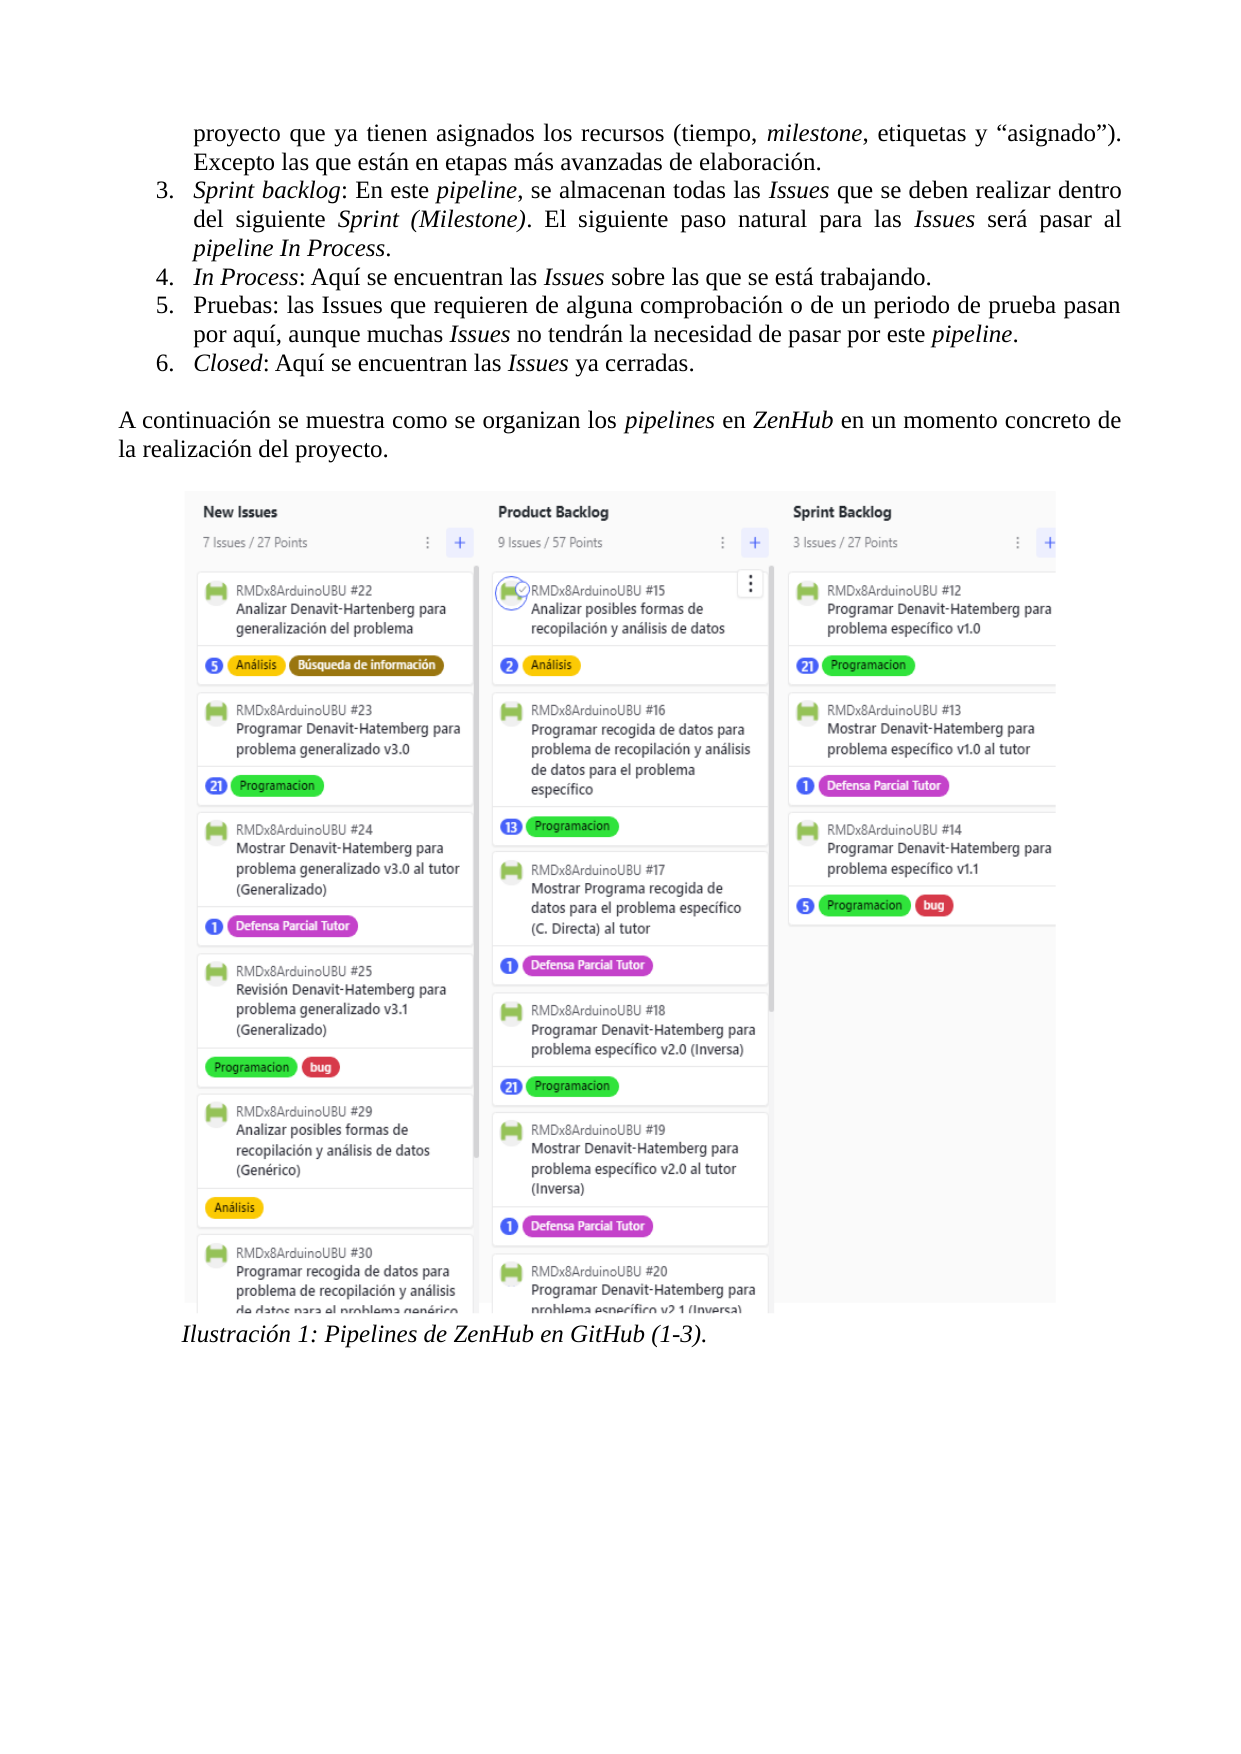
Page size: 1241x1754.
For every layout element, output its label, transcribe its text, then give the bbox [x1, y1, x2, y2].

list In Process: Aquí se encuentran las Issues sobre las que se está trabajando. [156, 262, 1122, 291]
list Closed: Aquí se encuentran las Issues ya cerradas. [156, 348, 1122, 377]
text Ilustración 1: Pipelines de ZenHub en GitHub (1-3). [181, 504, 1059, 1348]
list Sprint backlog: En este pipeline, se almacenan todas las Issues que se deben realizar dentro del siguiente Sprint (Milestone). El siguiente paso natural para las Issues será pasar al pipeline In Process. [156, 176, 1122, 262]
text A continuación se muestra como se organizan los pipelines en ZenHub en un momento concreto de la realización del proyecto. [118, 406, 1122, 463]
list Pruebas: las Issues que requieren de alguna comprobación o de un periodo de prueba pasan por aquí, aunque muchas Issues no tendrán la necesidad de pasar por este pipeline. [156, 291, 1122, 348]
list proyecto que ya tienen asignados los recursos (tiempo, milestone, etiquetas y “asignado”). Excepto las que están en etapas más avanzadas de elaboración. [156, 118, 1122, 176]
